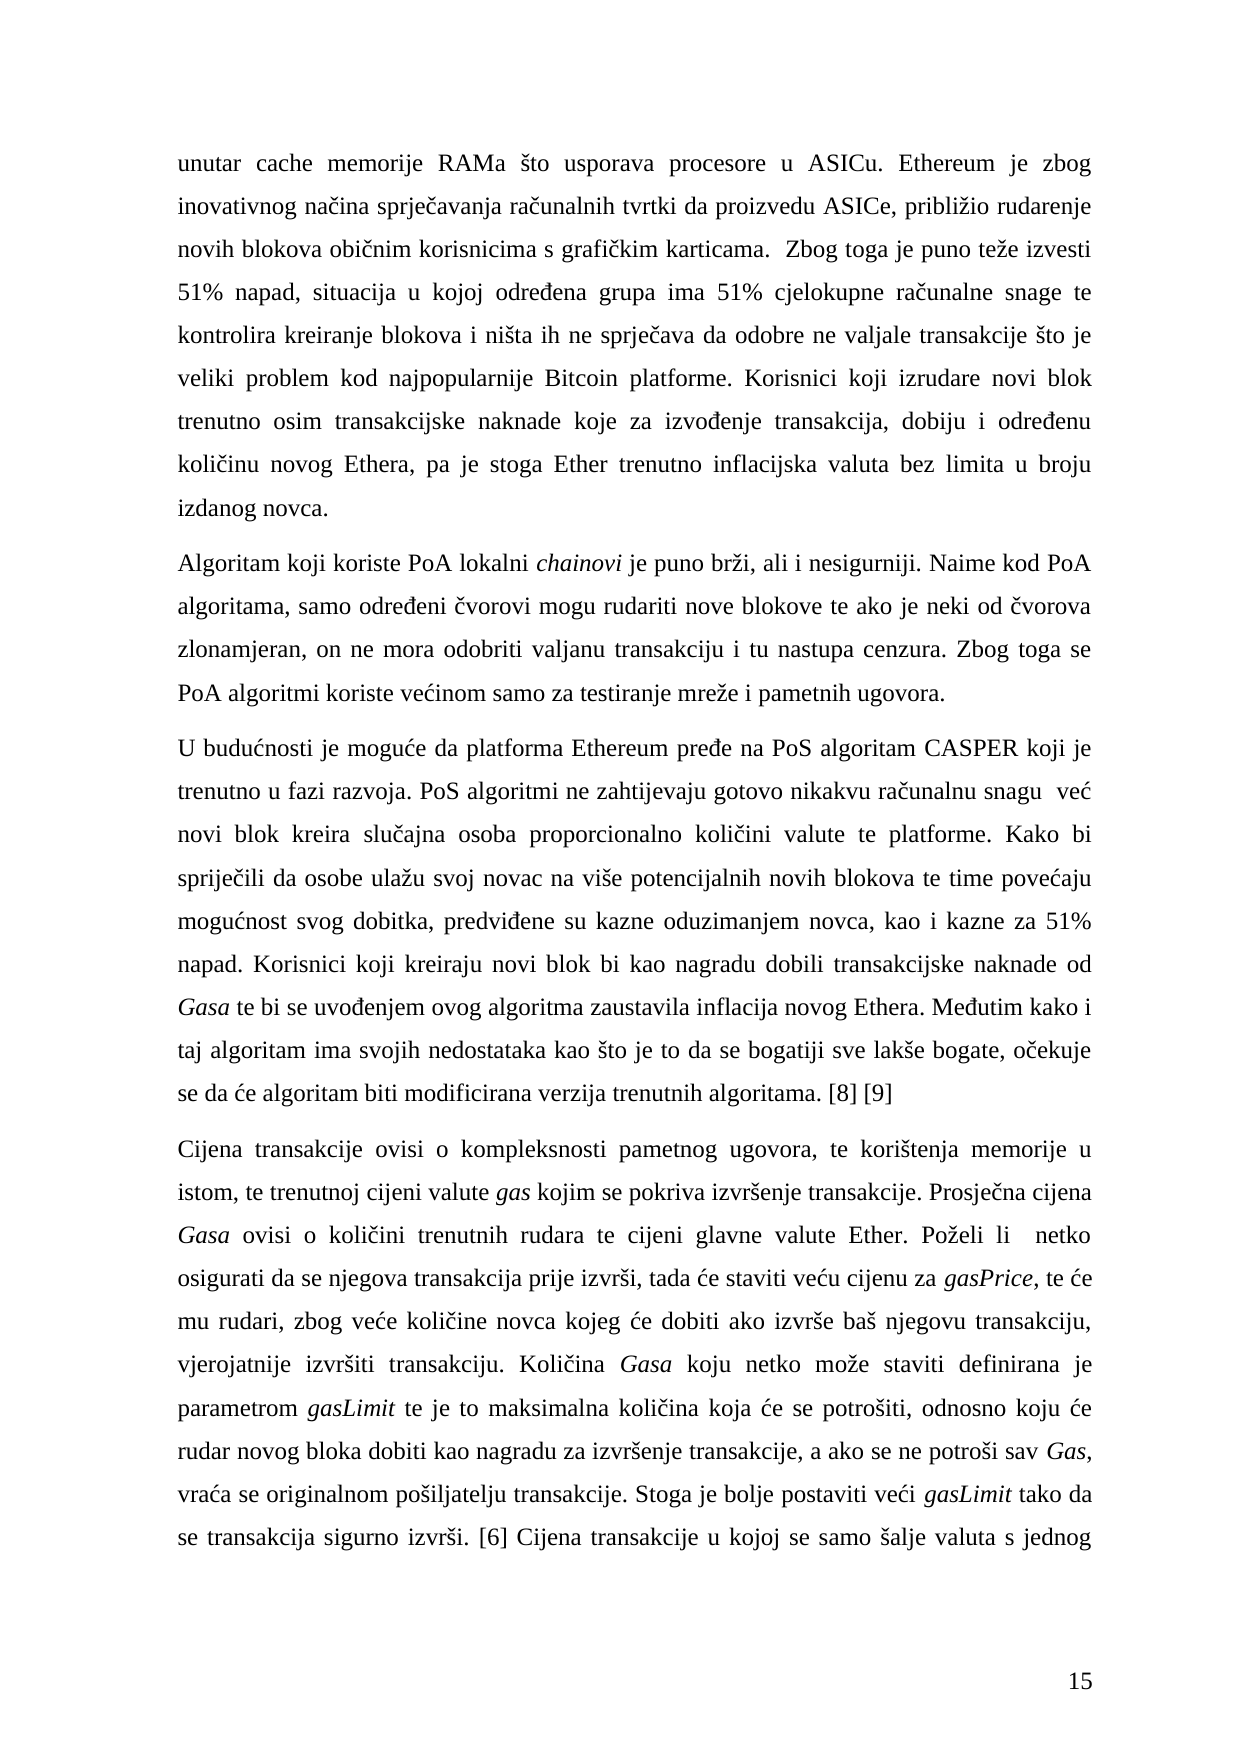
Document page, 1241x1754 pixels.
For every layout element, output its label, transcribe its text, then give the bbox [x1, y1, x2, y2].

text Algoritam koji koriste PoA lokalni chainovi je puno brži, ali i nesigurniji. Naime kod PoA algoritama, samo određeni čvorovi mogu rudariti nove blokove te ako je neki od čvorova zlonamjeran, on ne mora odobriti valjanu transakciju i tu nastupa cenzura. Zbog toga se PoA algoritmi koriste većinom samo za testiranje mreže i pametnih ugovora. [177, 548, 1092, 706]
text unutar cache memorije RAMa što usporava procesore u ASICu. Ethereum je zbog inovativnog načina sprječavanja računalnih tvrtki da proizvedu ASICe, približio rudarenje novih blokova običnim korisnicima s grafičkim karticama. Zbog toga je puno teže izvesti 51% napad, situacija u kojoj određena grupa ima 51% cjelokupne računalne snage te kontrolira kreiranje blokova i ništa ih ne sprječava da odobre ne valjale transakcije što je veliki problem kod najpopularnije Bitcoin platforme. Korisnici koji izrudare novi blok trenutno osim transakcijske naknade koje za izvođenje transakcija, dobiju i određenu količinu novog Ethera, pa je stoga Ether trenutno inflacijska valuta bez limita u broju izdanog novca. [177, 148, 1092, 521]
text Cijena transakcije ovisi o kompleksnosti pametnog ugovora, te korištenja memorije u istom, te trenutnoj cijeni valute gas kojim se pokriva izvršenje transakcije. Prosječna cijena Gasa ovisi o količini trenutnih rudara te cijeni glavne valute Ether. Poželi li netko osigurati da se njegova transakcija prije izvrši, tada će staviti veću cijenu za gasPrice, te će mu rudari, zbog veće količine novca kojeg će dobiti ako izvrše baš njegovu transakciju, vjerojatnije izvršiti transakciju. Količina Gasa koju netko može staviti definirana je parametrom gasLimit te je to maksimalna količina koja će se potrošiti, odnosno koju će rudar novog bloka dobiti kao nagradu za izvršenje transakcije, a ako se ne potroši sav Gas, vraća se originalnom pošiljatelju transakcije. Stoga je bolje postaviti veći gasLimit tako da se transakcija sigurno izvrši. [6] Cijena transakcije u kojoj se samo šalje valuta s jednog [177, 1134, 1092, 1551]
text U budućnosti je moguće da platforma Ethereum pređe na PoS algoritam CASPER koji je trenutno u fazi razvoja. PoS algoritmi ne zahtijevaju gotovo nikakvu računalnu snagu već novi blok kreira slučajna osoba proporcionalno količini valute te platforme. Kako bi spriječili da osobe ulažu svoj novac na više potencijalnih novih blokova te time povećaju mogućnost svog dobitka, predviđene su kazne oduzimanjem novca, kao i kazne za 51% napad. Korisnici koji kreiraju novi blok bi kao nagradu dobili transakcijske naknade od Gasa te bi se uvođenjem ovog algoritma zaustavila inflacija novog Ethera. Međutim kako i taj algoritam ima svojih nedostataka kao što je to da se bogatiji sve lakše bogate, očekuje se da će algoritam biti modificirana verzija trenutnih algoritama. [8] [9] [177, 733, 1092, 1107]
